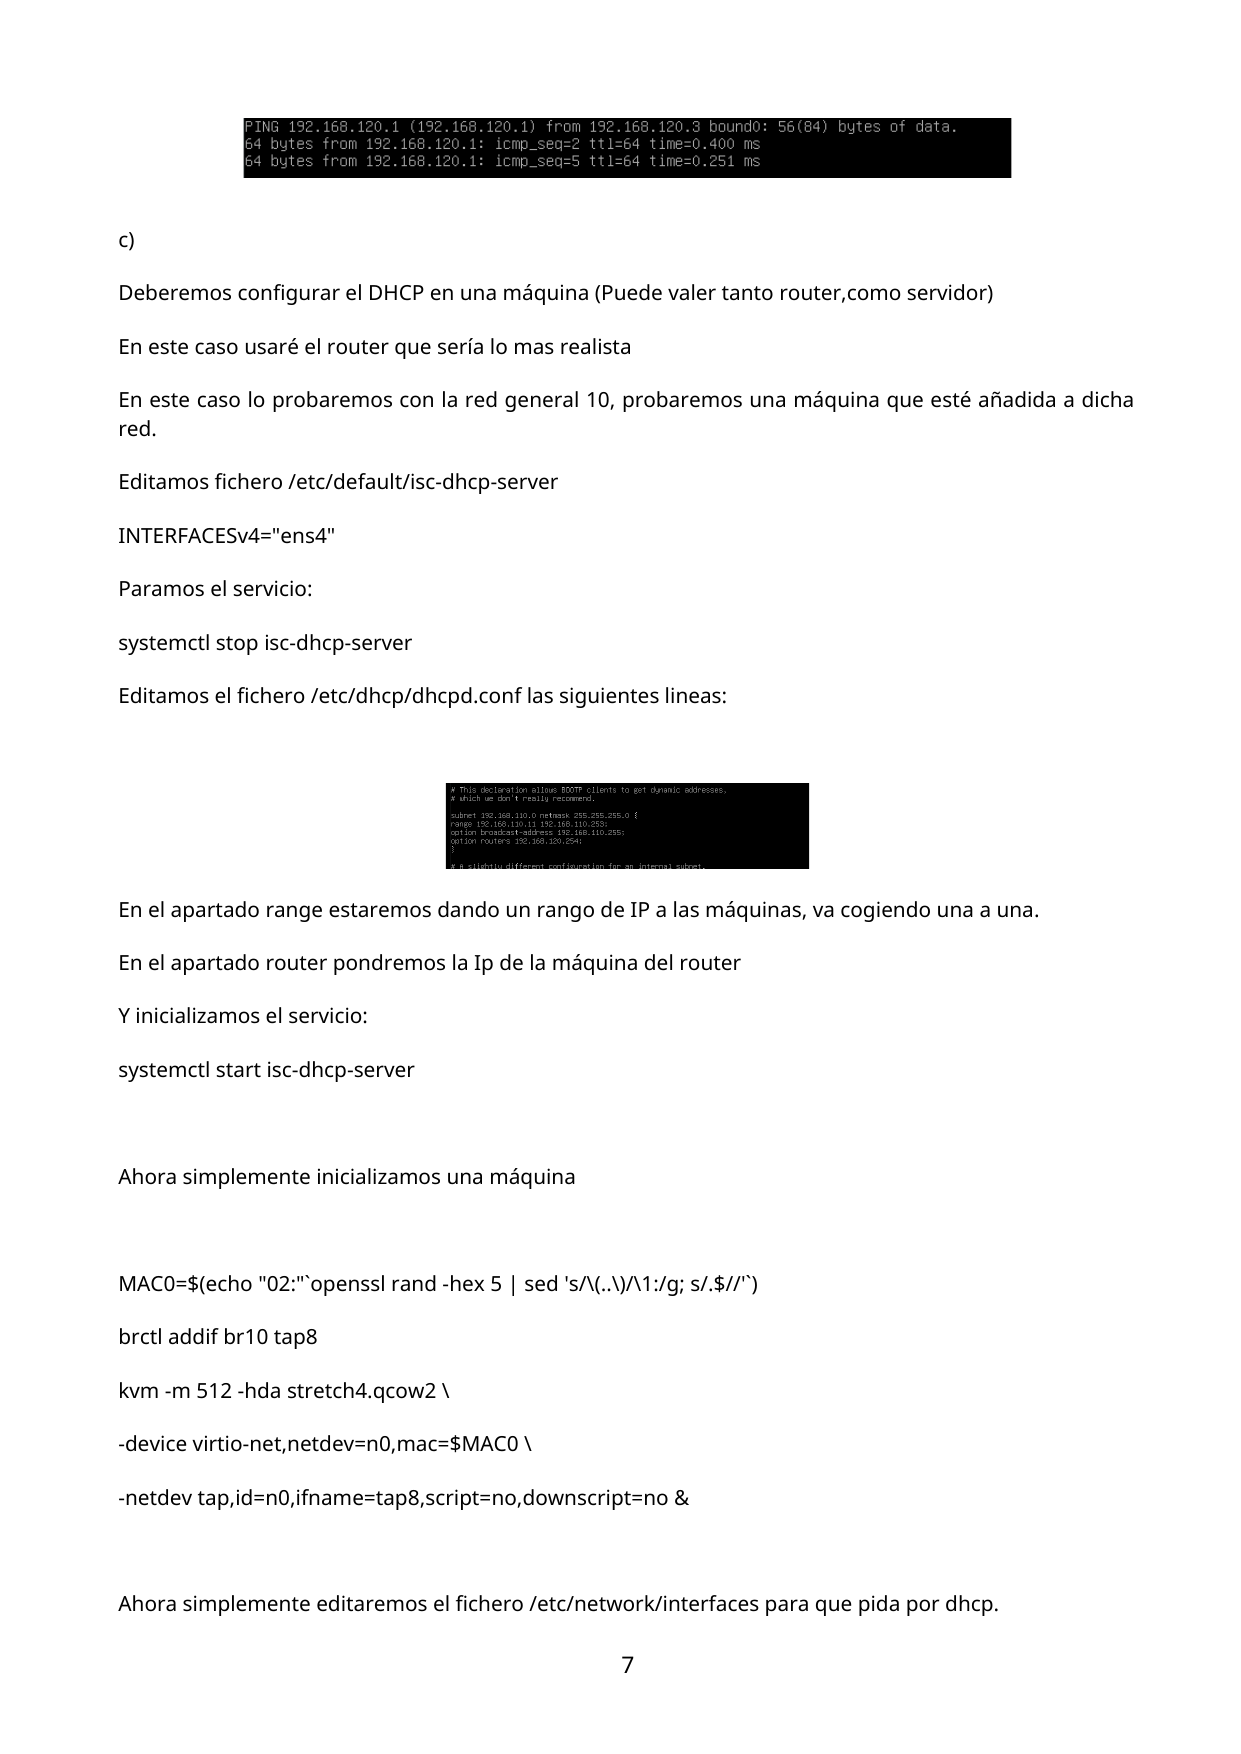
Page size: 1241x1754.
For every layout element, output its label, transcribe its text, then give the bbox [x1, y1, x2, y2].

text INTERFACESv4="ens4" [118, 521, 1137, 549]
text Ahora simplemente inicializamos una máquina [118, 1162, 1137, 1190]
text Deberemos configurar el DHCP en una máquina (Puede valer tanto router,como servidor) [118, 278, 1137, 307]
text -netdev tap,id=n0,ifname=tap8,script=no,downscript=no & [118, 1483, 1137, 1511]
text kvm -m 512 -hda stretch4.qcow2 \ [118, 1376, 1137, 1404]
text systemctl start isc-dhcp-server [118, 1055, 1137, 1083]
text MAC0=$(echo "02:"`openssl rand -hex 5 | sed 's/\(..\)/\1:/g; s/.$//'`) [118, 1269, 1137, 1297]
text En este caso usaré el router que sería lo mas realista [118, 332, 1137, 360]
text c) [118, 225, 1137, 253]
picture [243, 157, 445, 178]
text Editamos fichero /etc/default/isc-dhcp-server [118, 467, 1137, 496]
text Ahora simplemente editaremos el fichero /etc/network/interfaces para que pida por dhcp. [118, 1589, 1137, 1618]
text -device virtio-net,netdev=n0,mac=$MAC0 \ [118, 1429, 1137, 1458]
text En este caso lo probaremos con la red general 10, probaremos una máquina que esté añadida a dicha red. [118, 385, 1137, 442]
text En el apartado range estaremos dando un rango de IP a las máquinas, va cogiendo una a una. [118, 895, 1137, 923]
text systemctl stop isc-dhcp-server [118, 628, 1137, 656]
text brctl addif br10 tap8 [118, 1322, 1137, 1351]
picture [445, 783, 637, 859]
text Editamos el fichero /etc/dhcp/dhcpd.conf las siguientes lineas: [118, 681, 1137, 709]
text Y inicializamos el servicio: [118, 1002, 1137, 1030]
text Paramos el servicio: [118, 574, 1137, 603]
text En el apartado router pondremos la Ip de la máquina del router [118, 948, 1137, 977]
